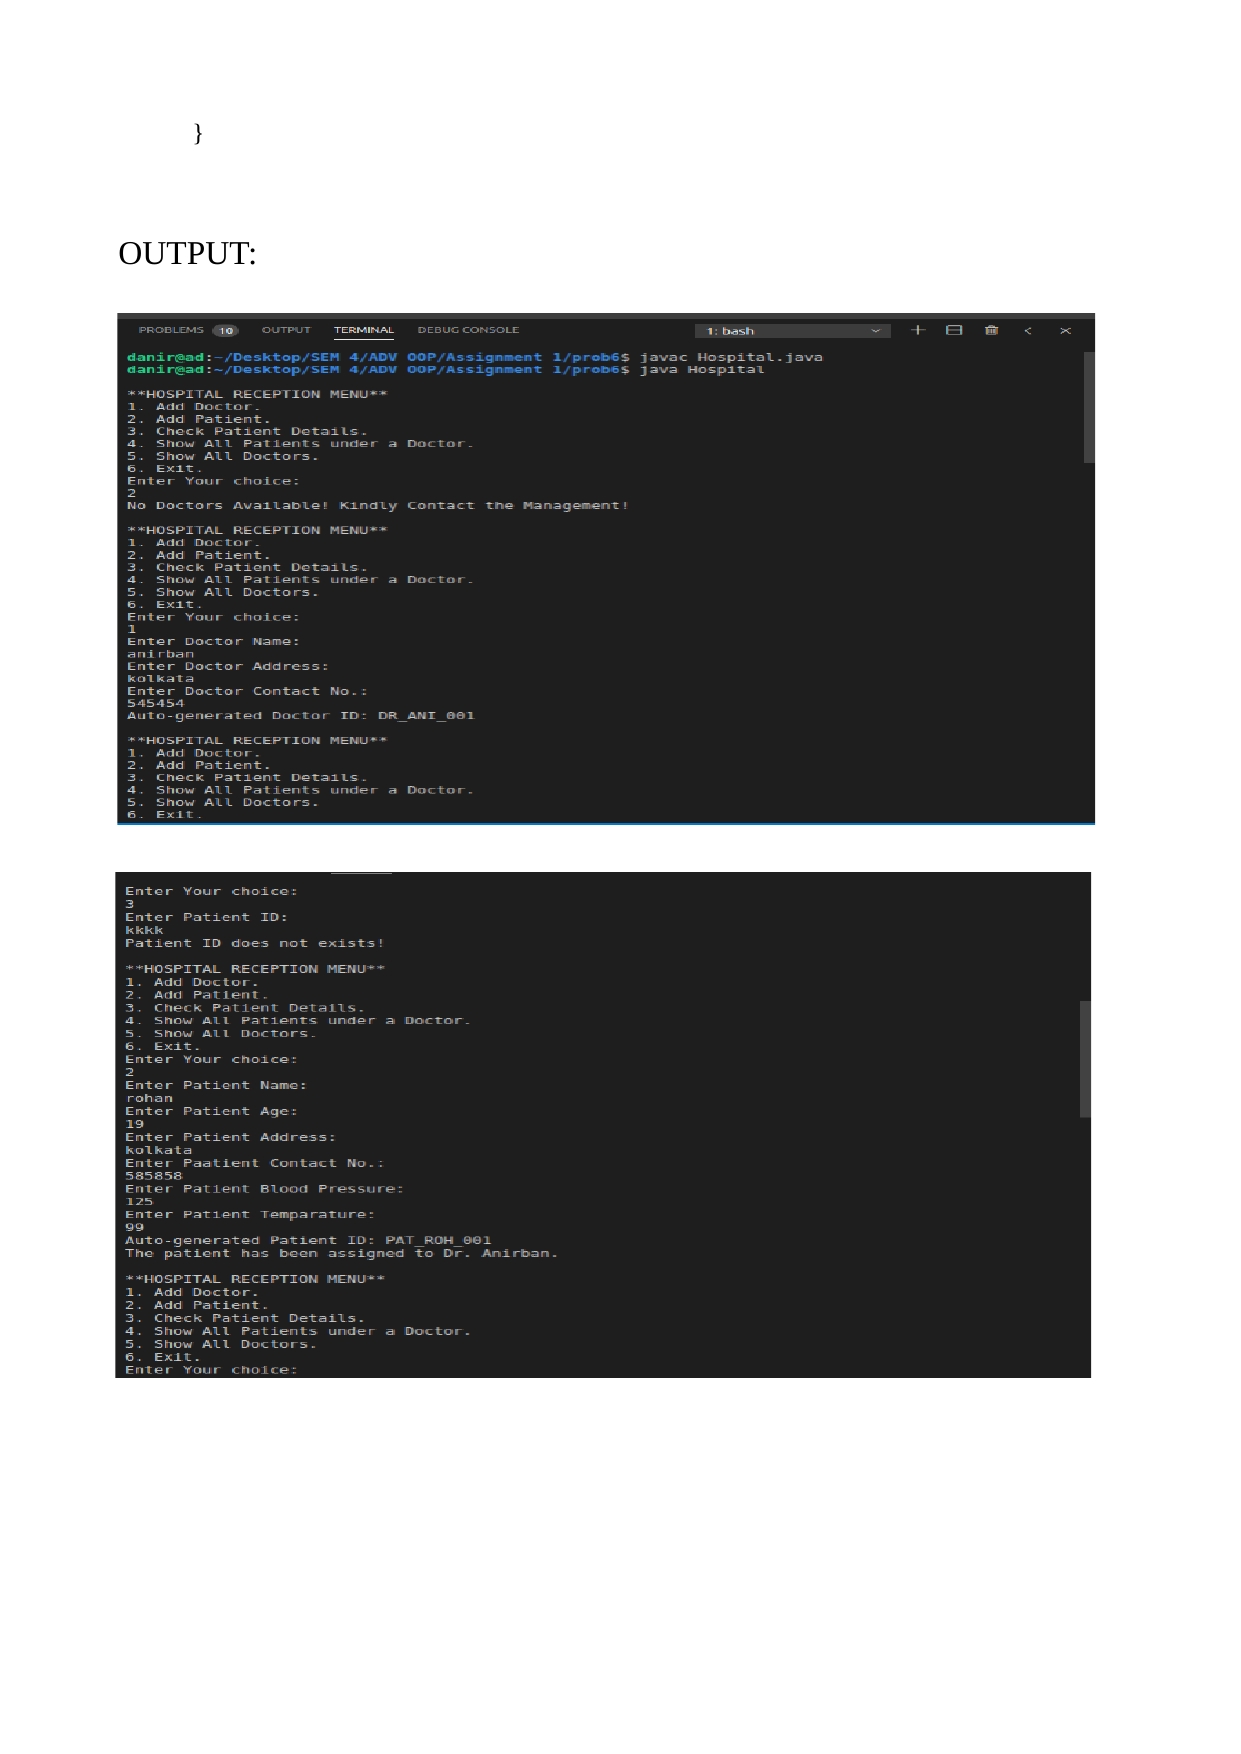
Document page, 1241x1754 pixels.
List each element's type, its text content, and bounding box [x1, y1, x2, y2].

text OUTPUT: [118, 233, 1122, 271]
text } [118, 118, 1122, 147]
